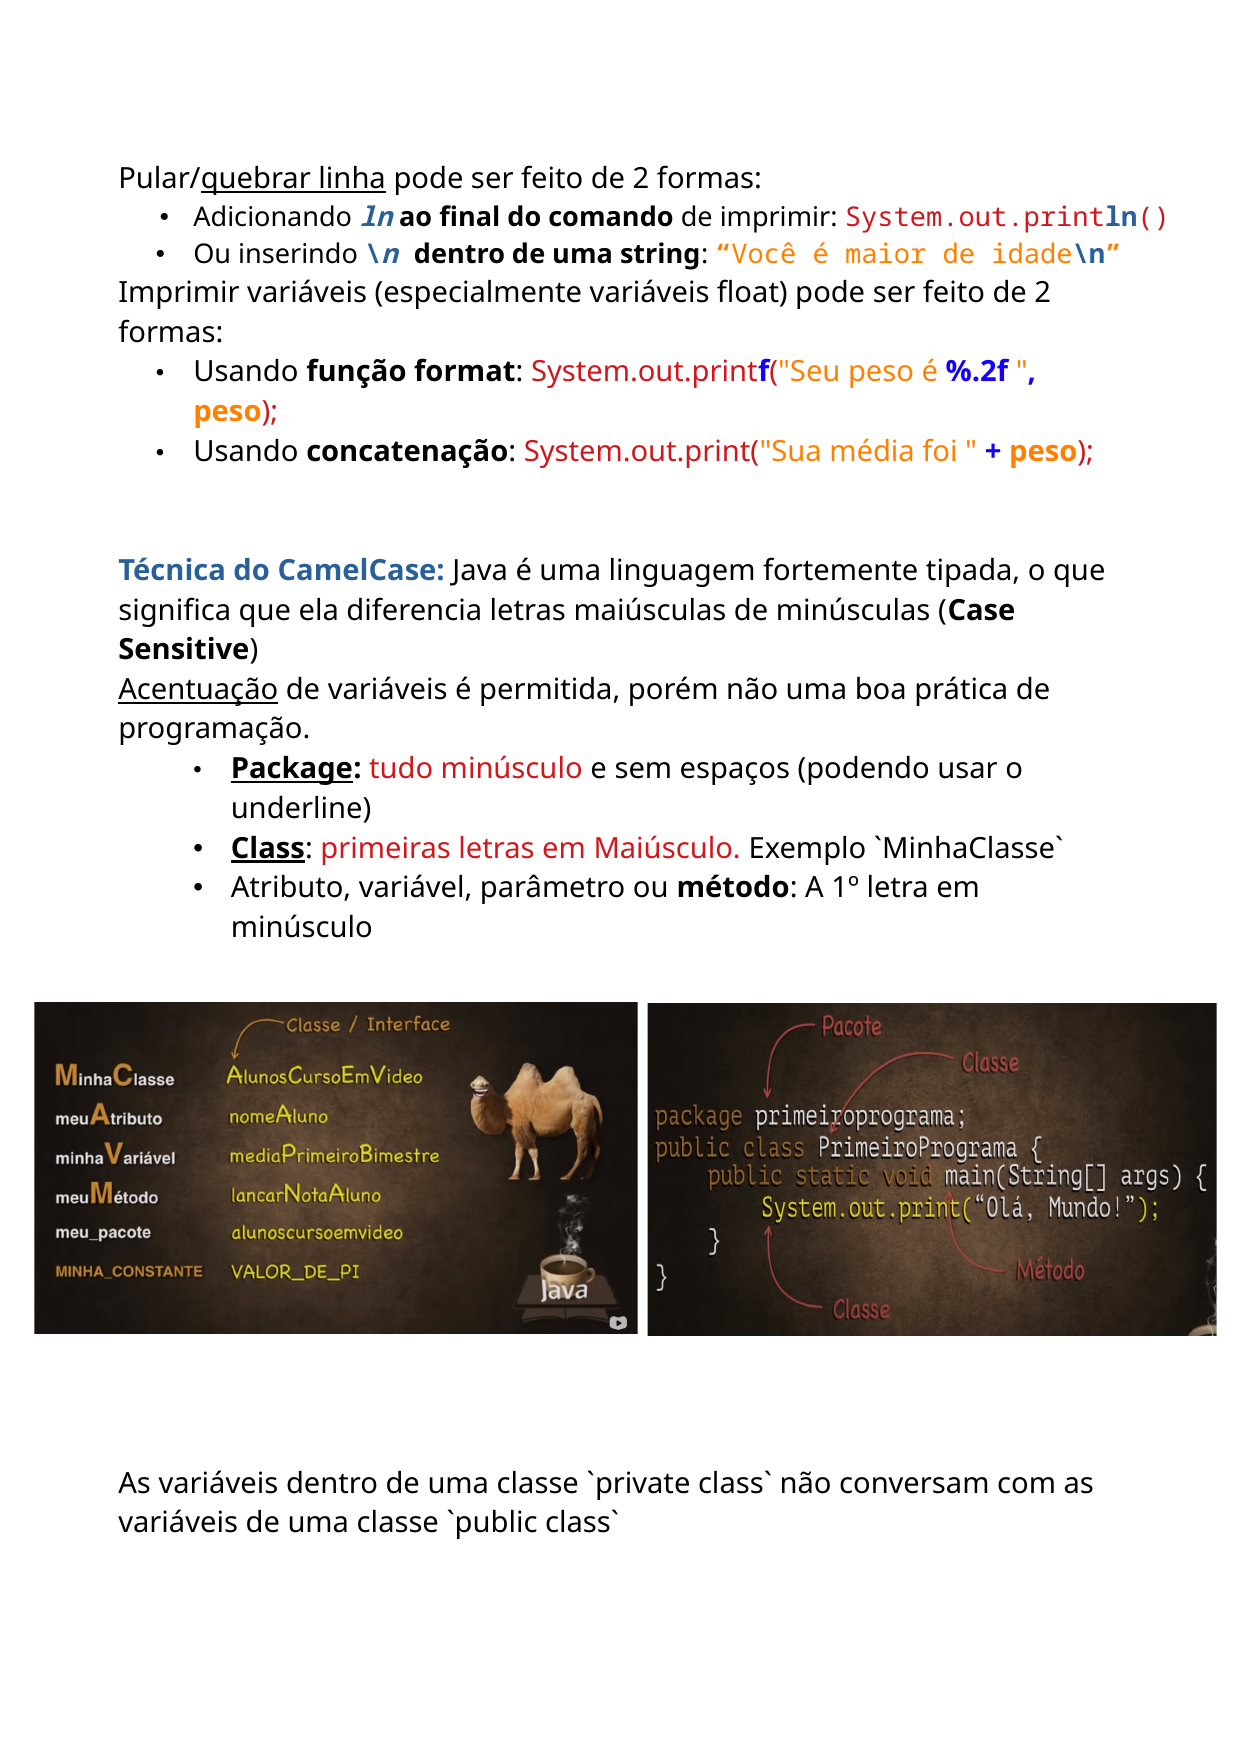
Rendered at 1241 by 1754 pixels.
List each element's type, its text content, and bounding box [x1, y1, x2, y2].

list Class: primeiras letras em Maiúsculo. Exemplo `MinhaClasse` [193, 827, 1122, 867]
picture [34, 1002, 638, 1334]
text Técnica do CamelCase: Java é uma linguagem fortemente tipada, o que significa que ela diferencia letras maiúsculas de minúsculas (Case Sensitive) [118, 549, 1122, 668]
text Acentuação de variáveis é permitida, porém não uma boa prática de programação. [118, 668, 1122, 747]
list Package: tudo minúsculo e sem espaços (podendo usar o underline) [193, 747, 1122, 827]
picture [647, 1003, 1217, 1336]
list Atributo, variável, parâmetro ou método: A 1º letra em minúsculo [193, 867, 1122, 986]
text Imprimir variáveis (especialmente variáveis float) pode ser feito de 2 formas: [118, 271, 1122, 351]
list Ou inserindo \n dentro de uma string: “Você é maior de idade\n” [156, 234, 1122, 271]
list Usando concatenação: System.out.print("Sua média foi " + peso); [156, 430, 1122, 470]
list Usando função format: System.out.printf("Seu peso é %.2f ", peso); [156, 351, 1122, 430]
text Pular/quebrar linha pode ser feito de 2 formas: [118, 158, 1122, 197]
text As variáveis dentro de uma classe `private class` não conversam com as variáveis de uma classe `public class` [118, 1422, 1122, 1541]
list Adicionando ln ao final do comando de imprimir: System.out.println() [159, 197, 1187, 234]
